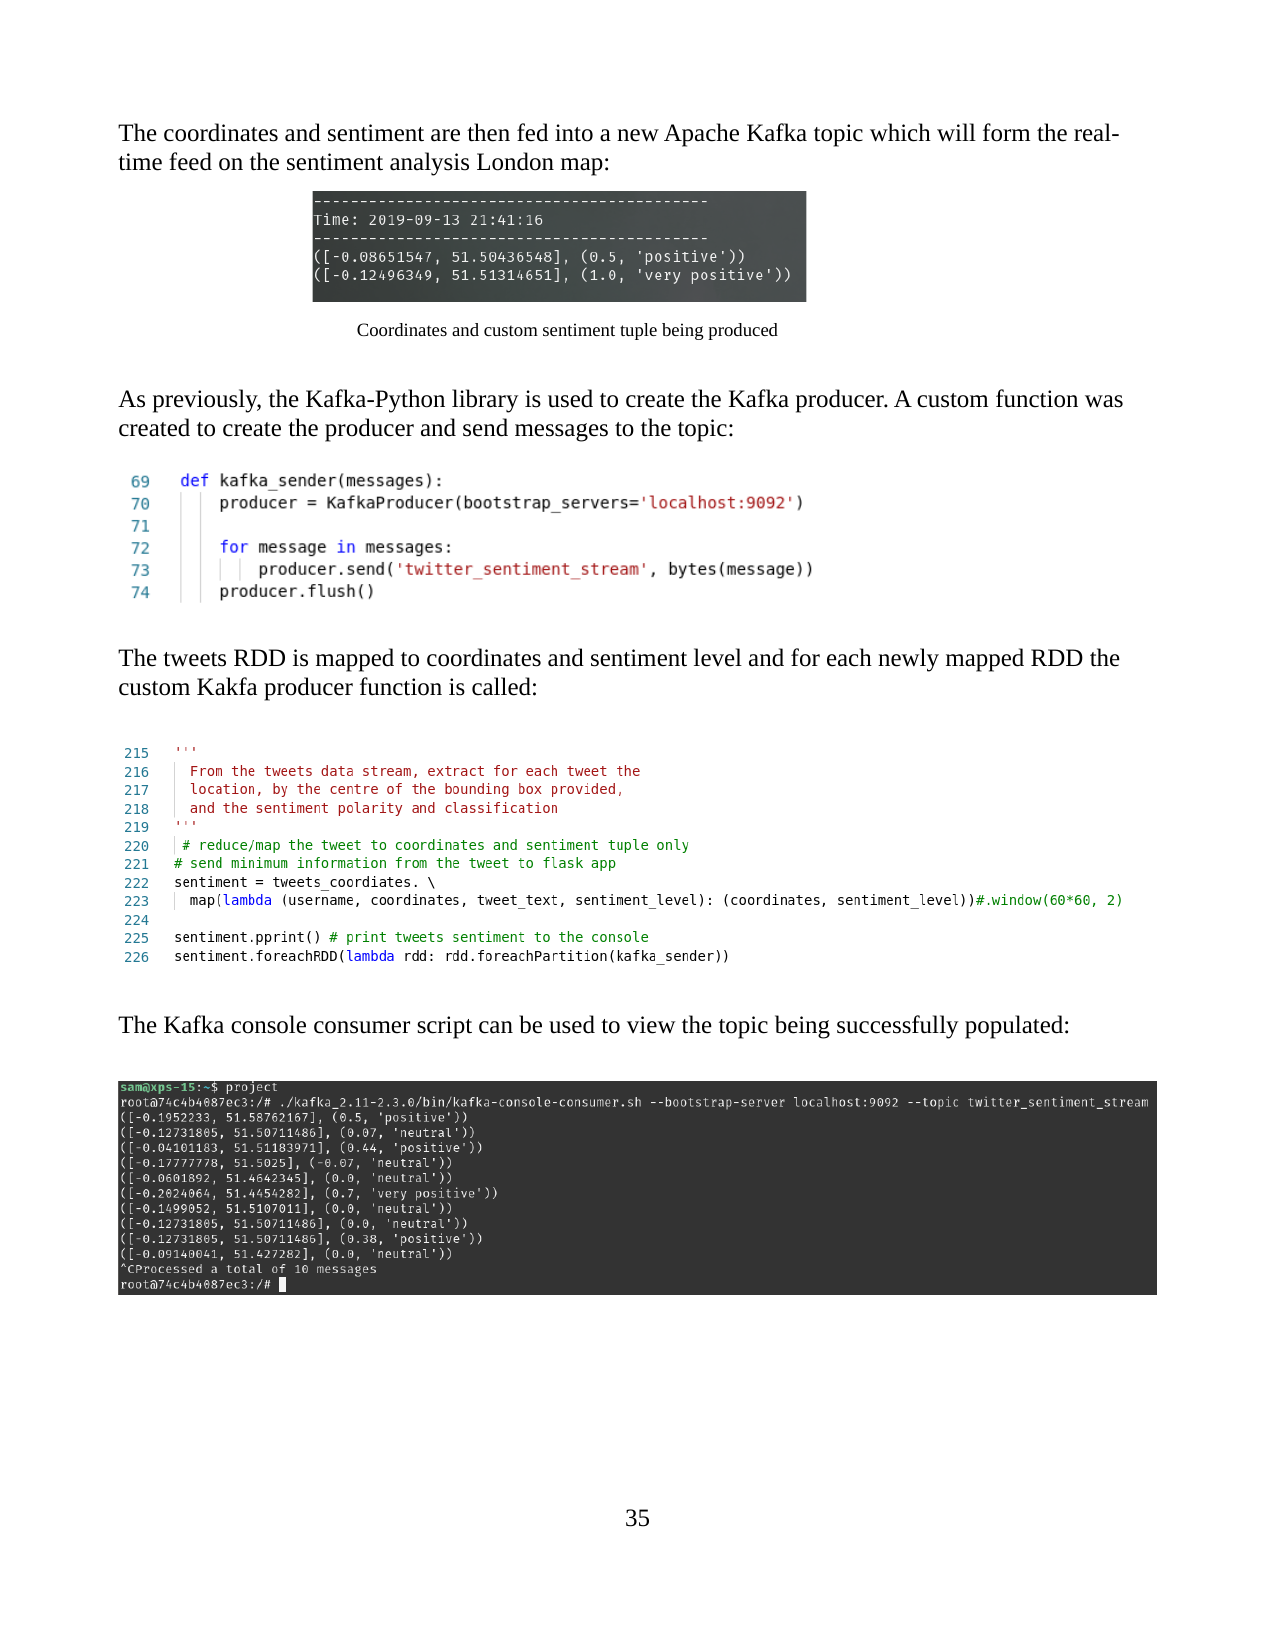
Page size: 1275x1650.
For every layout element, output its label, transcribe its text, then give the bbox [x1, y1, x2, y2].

text The Kafka console consumer script can be used to view the topic being successfully populated: [118, 1010, 1157, 1038]
text The tweets RDD is mapped to coordinates and sentiment level and for each newly mapped RDD the custom Kakfa producer function is called: [118, 643, 1157, 700]
text As previously, the Kafka-Python library is used to create the Kafka producer. A custom function was created to create the producer and send messages to the topic: [118, 384, 1157, 442]
picture [118, 1081, 1157, 1295]
picture [118, 743, 1157, 967]
text Coordinates and custom sentiment tuple being produced [118, 319, 1157, 341]
picture [120, 470, 846, 604]
text The coordinates and sentiment are then fed into a new Apache Kafka topic which will form the real-time feed on the sentiment analysis London map: [118, 118, 1157, 176]
picture [312, 191, 807, 302]
